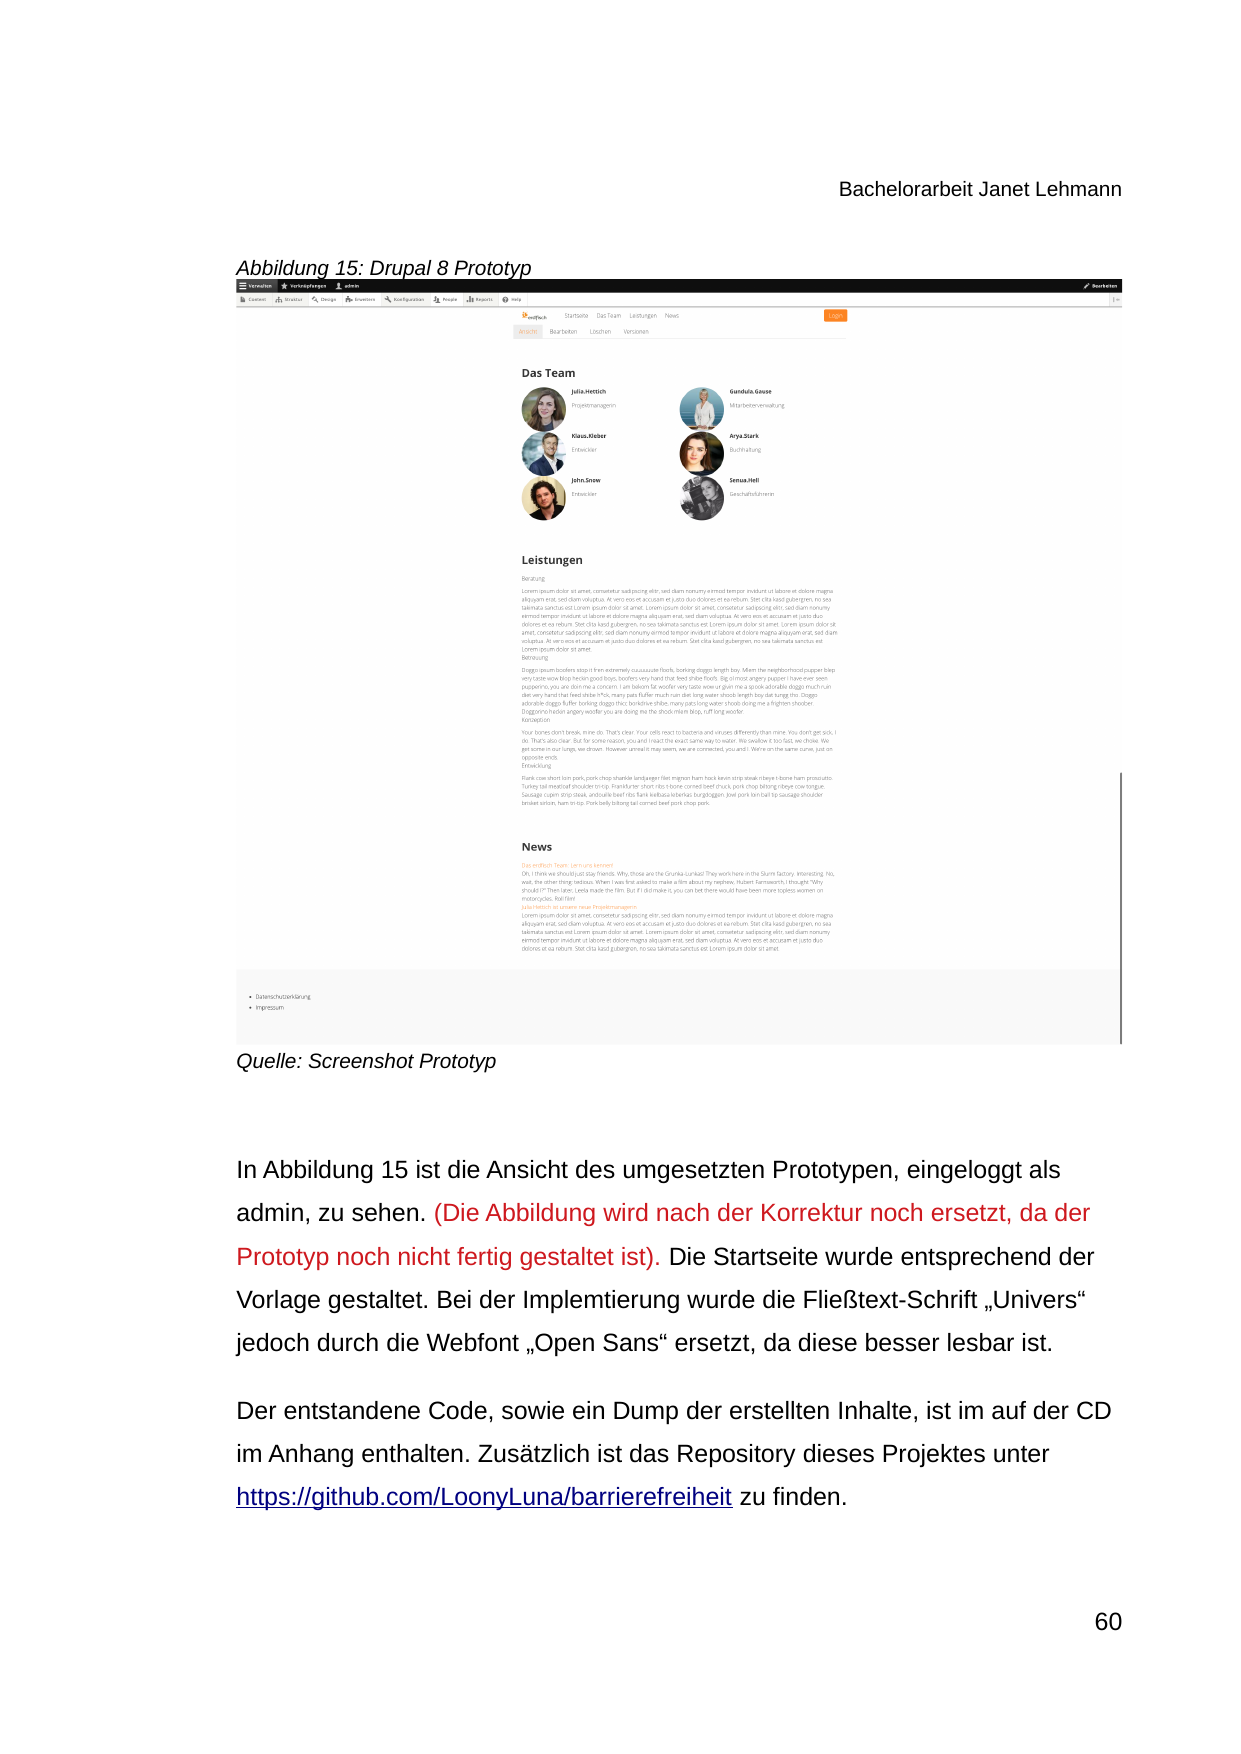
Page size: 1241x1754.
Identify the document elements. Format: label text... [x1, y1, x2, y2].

text [236, 243, 1122, 256]
text Abbildung 15: Drupal 8 Prototyp [236, 256, 1122, 279]
text Quelle: Screenshot Prototyp [236, 1045, 1122, 1073]
picture [236, 279, 1123, 1045]
text In Abbildung 15 ist die Ansicht des umgesetzten Prototypen, eingeloggt als admin, zu sehen. (Die Abbildung wird nach der Korrektur noch ersetzt, da der Prototyp noch nicht fertig gestaltet ist). Die Startseite wurde entsprechend der Vorlage gestaltet. Bei der Implemtierung wurde die Fließtext-Schrift „Univers“ jedoch durch die Webfont „Open Sans“ ersetzt, da diese besser lesbar ist. [236, 1155, 1122, 1356]
text Der entstandene Code, sowie ein Dump der erstellten Inhalte, ist im auf der CD im Anhang enthalten. Zusätzlich ist das Repository dieses Projektes unter https://github.com/LoonyLuna/barrierefreiheit zu finden. [236, 1396, 1122, 1511]
